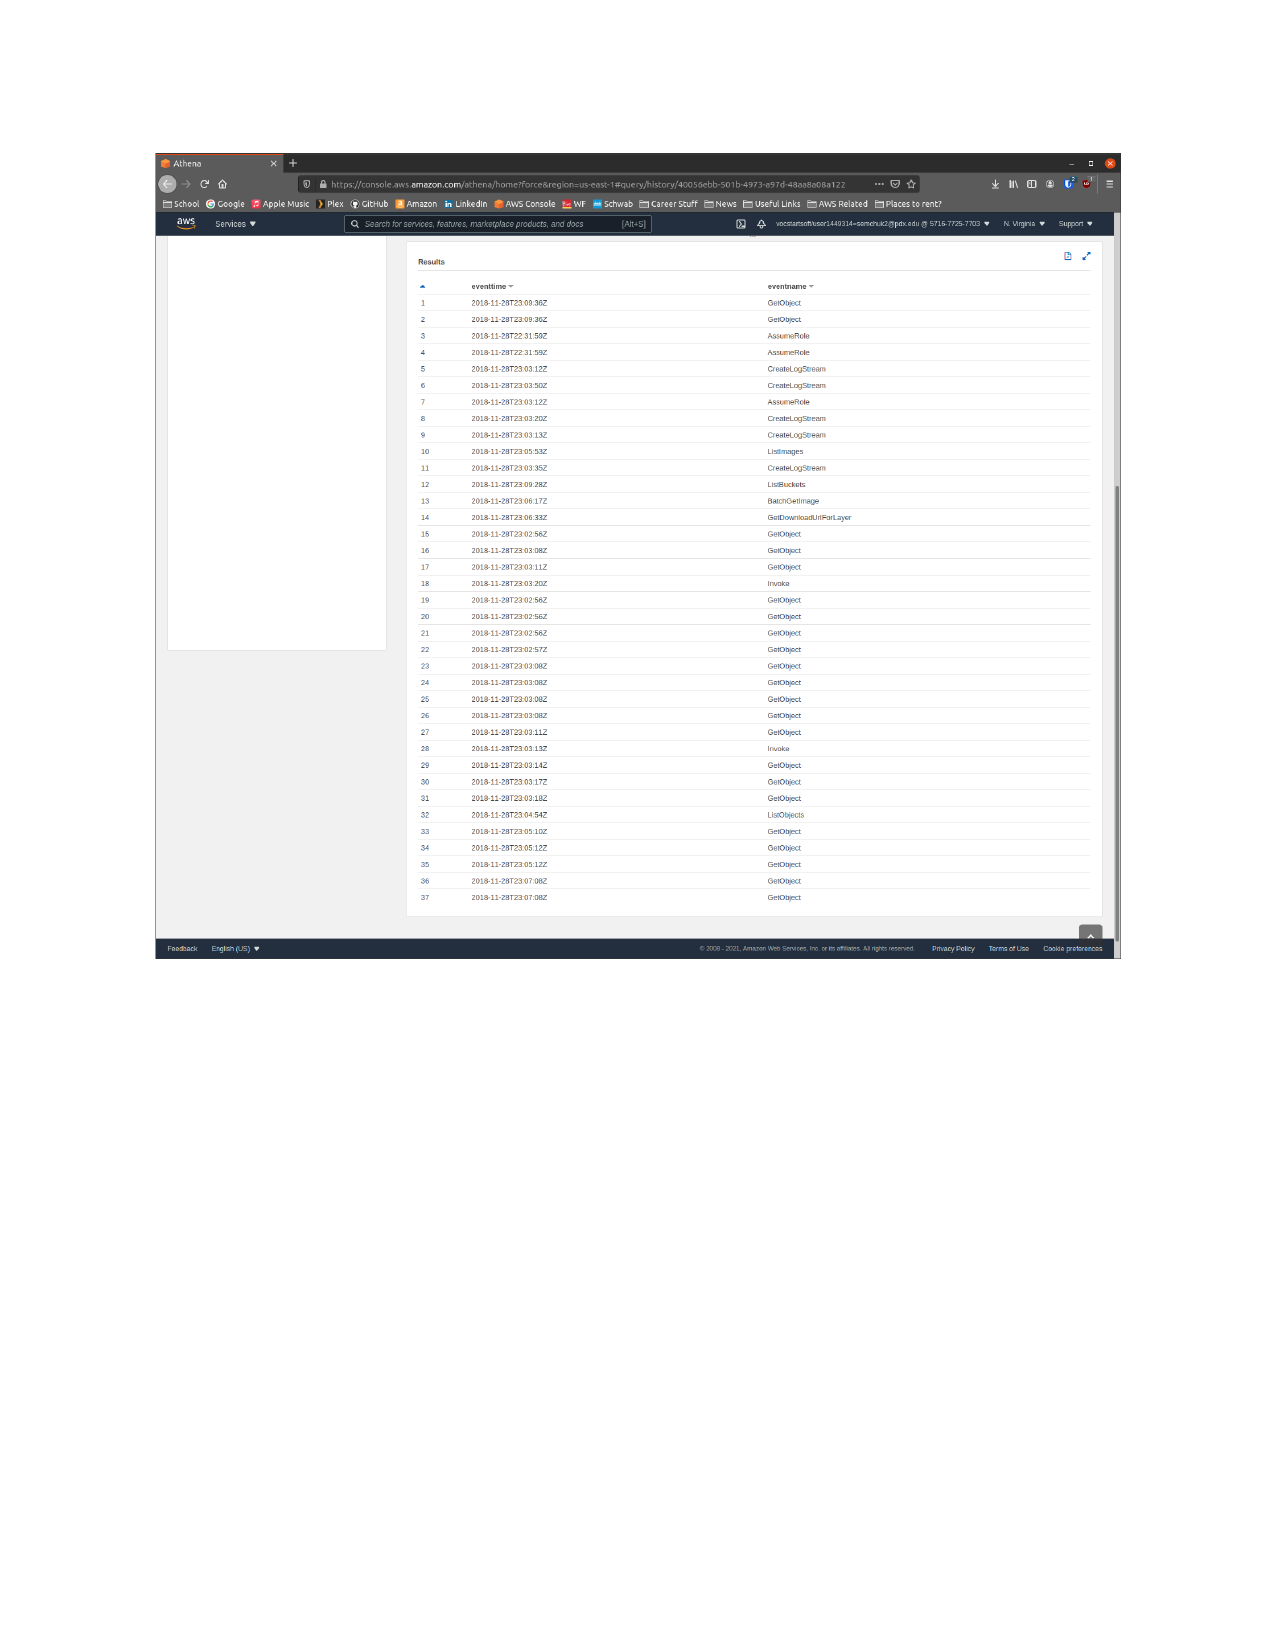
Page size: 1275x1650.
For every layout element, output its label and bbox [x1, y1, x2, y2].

picture [150, 150, 1125, 964]
